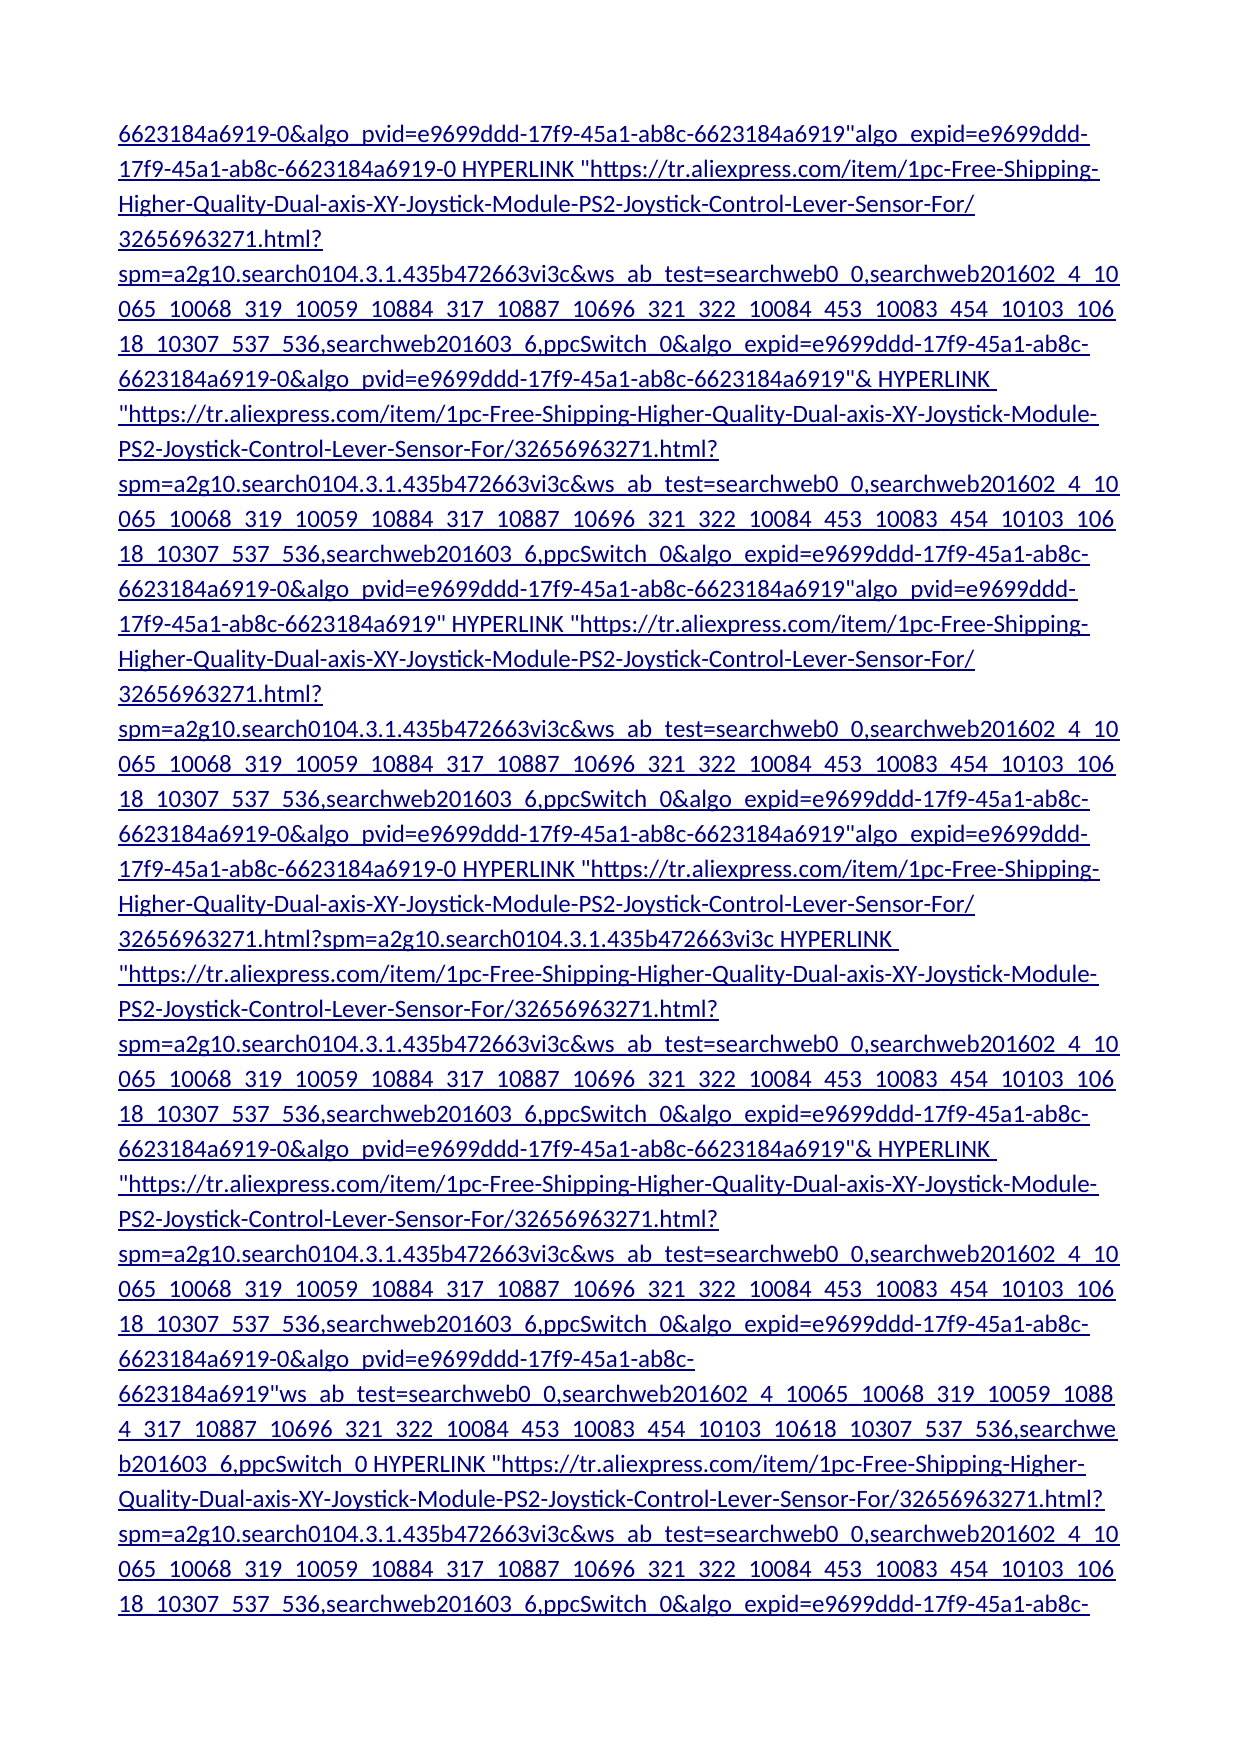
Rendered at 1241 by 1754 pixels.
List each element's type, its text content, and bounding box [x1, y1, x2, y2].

text 6623184a6919-0&algo_pvid=e9699ddd-17f9-45a1-ab8c-6623184a6919"algo_expid=e9699ddd-17f9-45a1-ab8c-6623184a6919-0 HYPERLINK "https://tr.aliexpress.com/item/1pc-Free-Shipping-Higher-Quality-Dual-axis-XY-Joystick-Module-PS2-Joystick-Control-Lever-Sensor-For/32656963271.html?spm=a2g10.search0104.3.1.435b472663vi3c&ws_ab_test=searchweb0_0,searchweb201602_4_10065_10068_319_10059_10884_317_10887_10696_321_322_10084_453_10083_454_10103_10618_10307_537_536,searchweb201603_6,ppcSwitch_0&algo_expid=e9699ddd-17f9-45a1-ab8c-6623184a6919-0&algo_pvid=e9699ddd-17f9-45a1-ab8c-6623184a6919"& HYPERLINK "https://tr.aliexpress.com/item/1pc-Free-Shipping-Higher-Quality-Dual-axis-XY-Joystick-Module-PS2-Joystick-Control-Lever-Sensor-For/32656963271.html?spm=a2g10.search0104.3.1.435b472663vi3c&ws_ab_test=searchweb0_0,searchweb201602_4_10065_10068_319_10059_10884_317_10887_10696_321_322_10084_453_10083_454_10103_10618_10307_537_536,searchweb201603_6,ppcSwitch_0&algo_expid=e9699ddd-17f9-45a1-ab8c-6623184a6919-0&algo_pvid=e9699ddd-17f9-45a1-ab8c-6623184a6919"algo_pvid=e9699ddd-17f9-45a1-ab8c-6623184a6919" HYPERLINK "https://tr.aliexpress.com/item/1pc-Free-Shipping-Higher-Quality-Dual-axis-XY-Joystick-Module-PS2-Joystick-Control-Lever-Sensor-For/32656963271.html?spm=a2g10.search0104.3.1.435b472663vi3c&ws_ab_test=searchweb0_0,searchweb201602_4_10065_10068_319_10059_10884_317_10887_10696_321_322_10084_453_10083_454_10103_10618_10307_537_536,searchweb201603_6,ppcSwitch_0&algo_expid=e9699ddd-17f9-45a1-ab8c-6623184a6919-0&algo_pvid=e9699ddd-17f9-45a1-ab8c-6623184a6919"algo_expid=e9699ddd-17f9-45a1-ab8c-6623184a6919-0 HYPERLINK "https://tr.aliexpress.com/item/1pc-Free-Shipping-Higher-Quality-Dual-axis-XY-Joystick-Module-PS2-Joystick-Control-Lever-Sensor-For/32656963271.html?spm=a2g10.search0104.3.1.435b472663vi3c HYPERLINK "https://tr.aliexpress.com/item/1pc-Free-Shipping-Higher-Quality-Dual-axis-XY-Joystick-Module-PS2-Joystick-Control-Lever-Sensor-For/32656963271.html?spm=a2g10.search0104.3.1.435b472663vi3c&ws_ab_test=searchweb0_0,searchweb201602_4_10065_10068_319_10059_10884_317_10887_10696_321_322_10084_453_10083_454_10103_10618_10307_537_536,searchweb201603_6,ppcSwitch_0&algo_expid=e9699ddd-17f9-45a1-ab8c-6623184a6919-0&algo_pvid=e9699ddd-17f9-45a1-ab8c-6623184a6919"& HYPERLINK "https://tr.aliexpress.com/item/1pc-Free-Shipping-Higher-Quality-Dual-axis-XY-Joystick-Module-PS2-Joystick-Control-Lever-Sensor-For/32656963271.html?spm=a2g10.search0104.3.1.435b472663vi3c&ws_ab_test=searchweb0_0,searchweb201602_4_10065_10068_319_10059_10884_317_10887_10696_321_322_10084_453_10083_454_10103_10618_10307_537_536,searchweb201603_6,ppcSwitch_0&algo_expid=e9699ddd-17f9-45a1-ab8c-6623184a6919-0&algo_pvid=e9699ddd-17f9-45a1-ab8c-6623184a6919"ws_ab_test=searchweb0_0,searchweb201602_4_10065_10068_319_10059_10884_317_10887_10696_321_322_10084_453_10083_454_10103_10618_10307_537_536,searchweb201603_6,ppcSwitch_0 HYPERLINK "https://tr.aliexpress.com/item/1pc-Free-Shipping-Higher-Quality-Dual-axis-XY-Joystick-Module-PS2-Joystick-Control-Lever-Sensor-For/32656963271.html?spm=a2g10.search0104.3.1.435b472663vi3c&ws_ab_test=searchweb0_0,searchweb201602_4_10065_10068_319_10059_10884_317_10887_10696_321_322_10084_453_10083_454_10103_10618_10307_537_536,searchweb201603_6,ppcSwitch_0&algo_expid=e9699ddd-17f9-45a1-ab8c- [118, 118, 1122, 1619]
